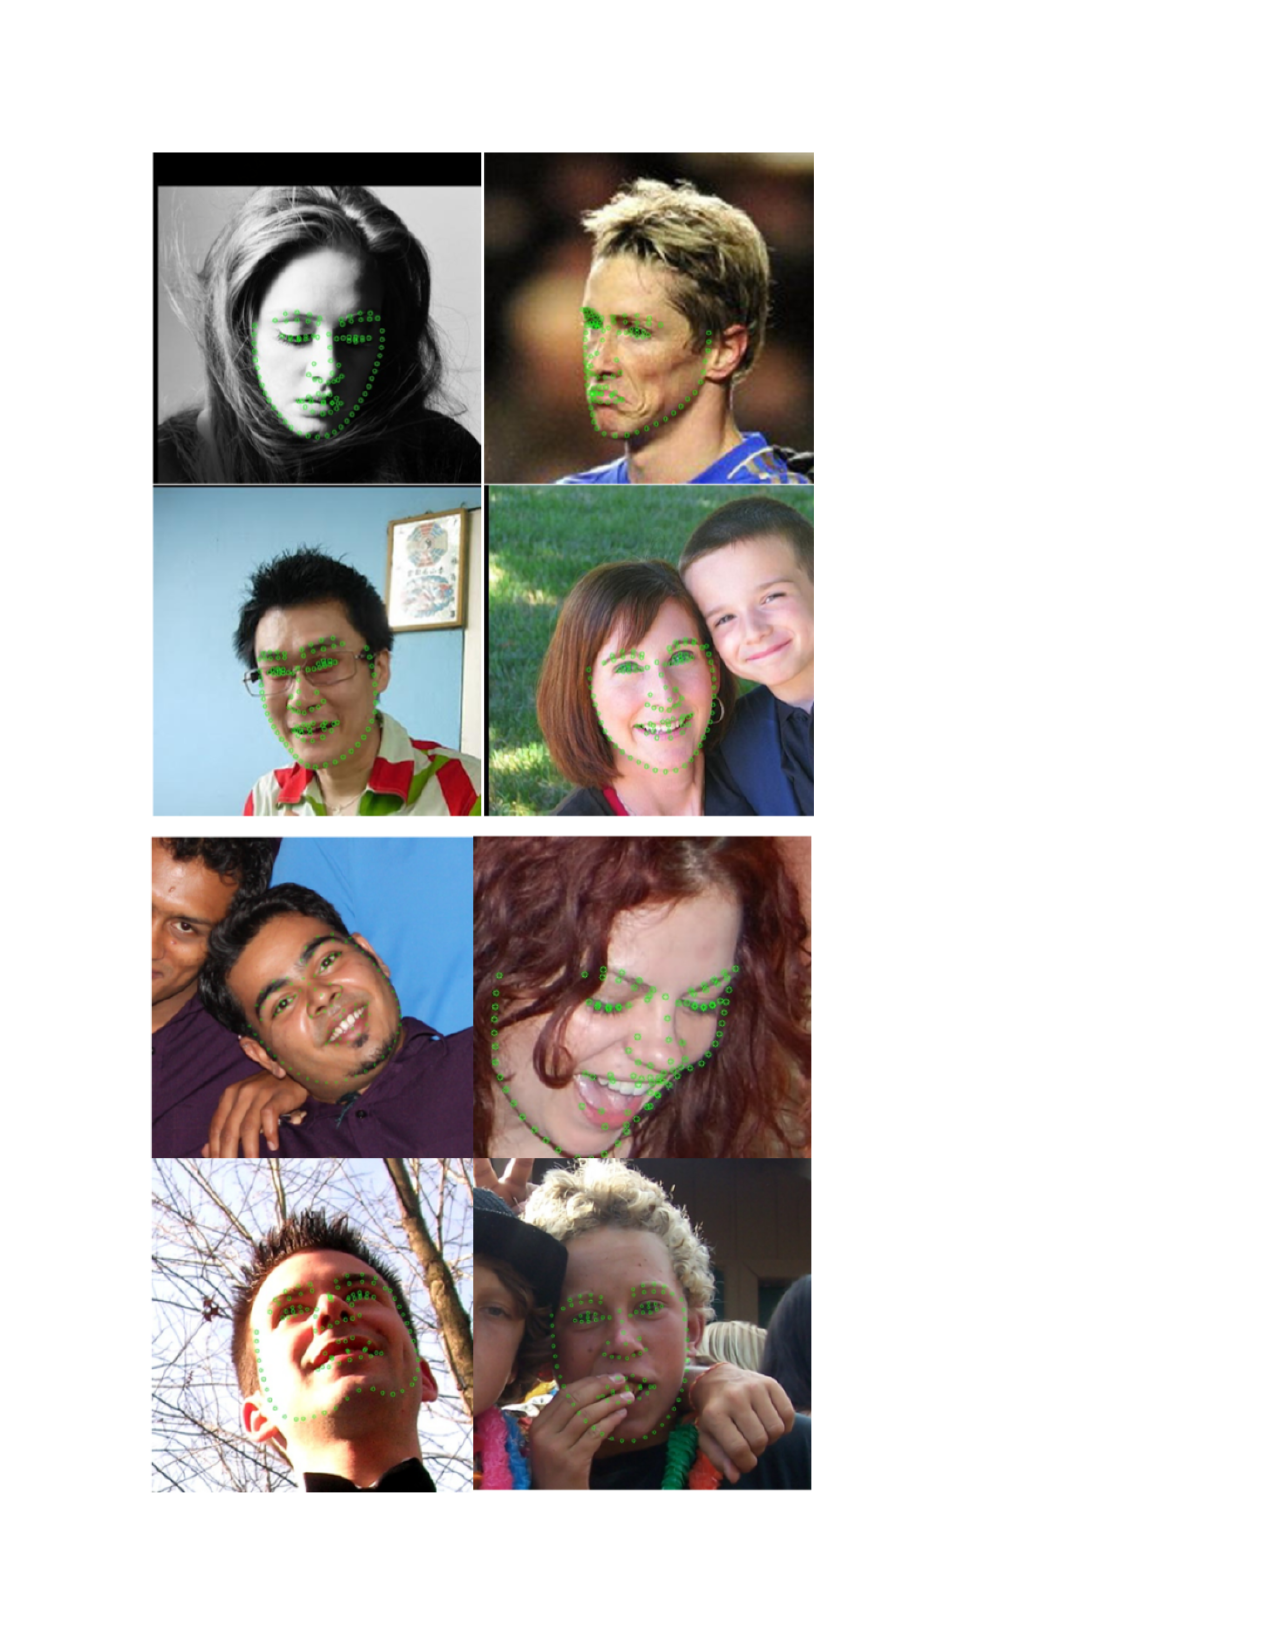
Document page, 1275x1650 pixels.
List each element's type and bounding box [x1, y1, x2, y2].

picture [150, 150, 814, 817]
picture [150, 835, 812, 1493]
